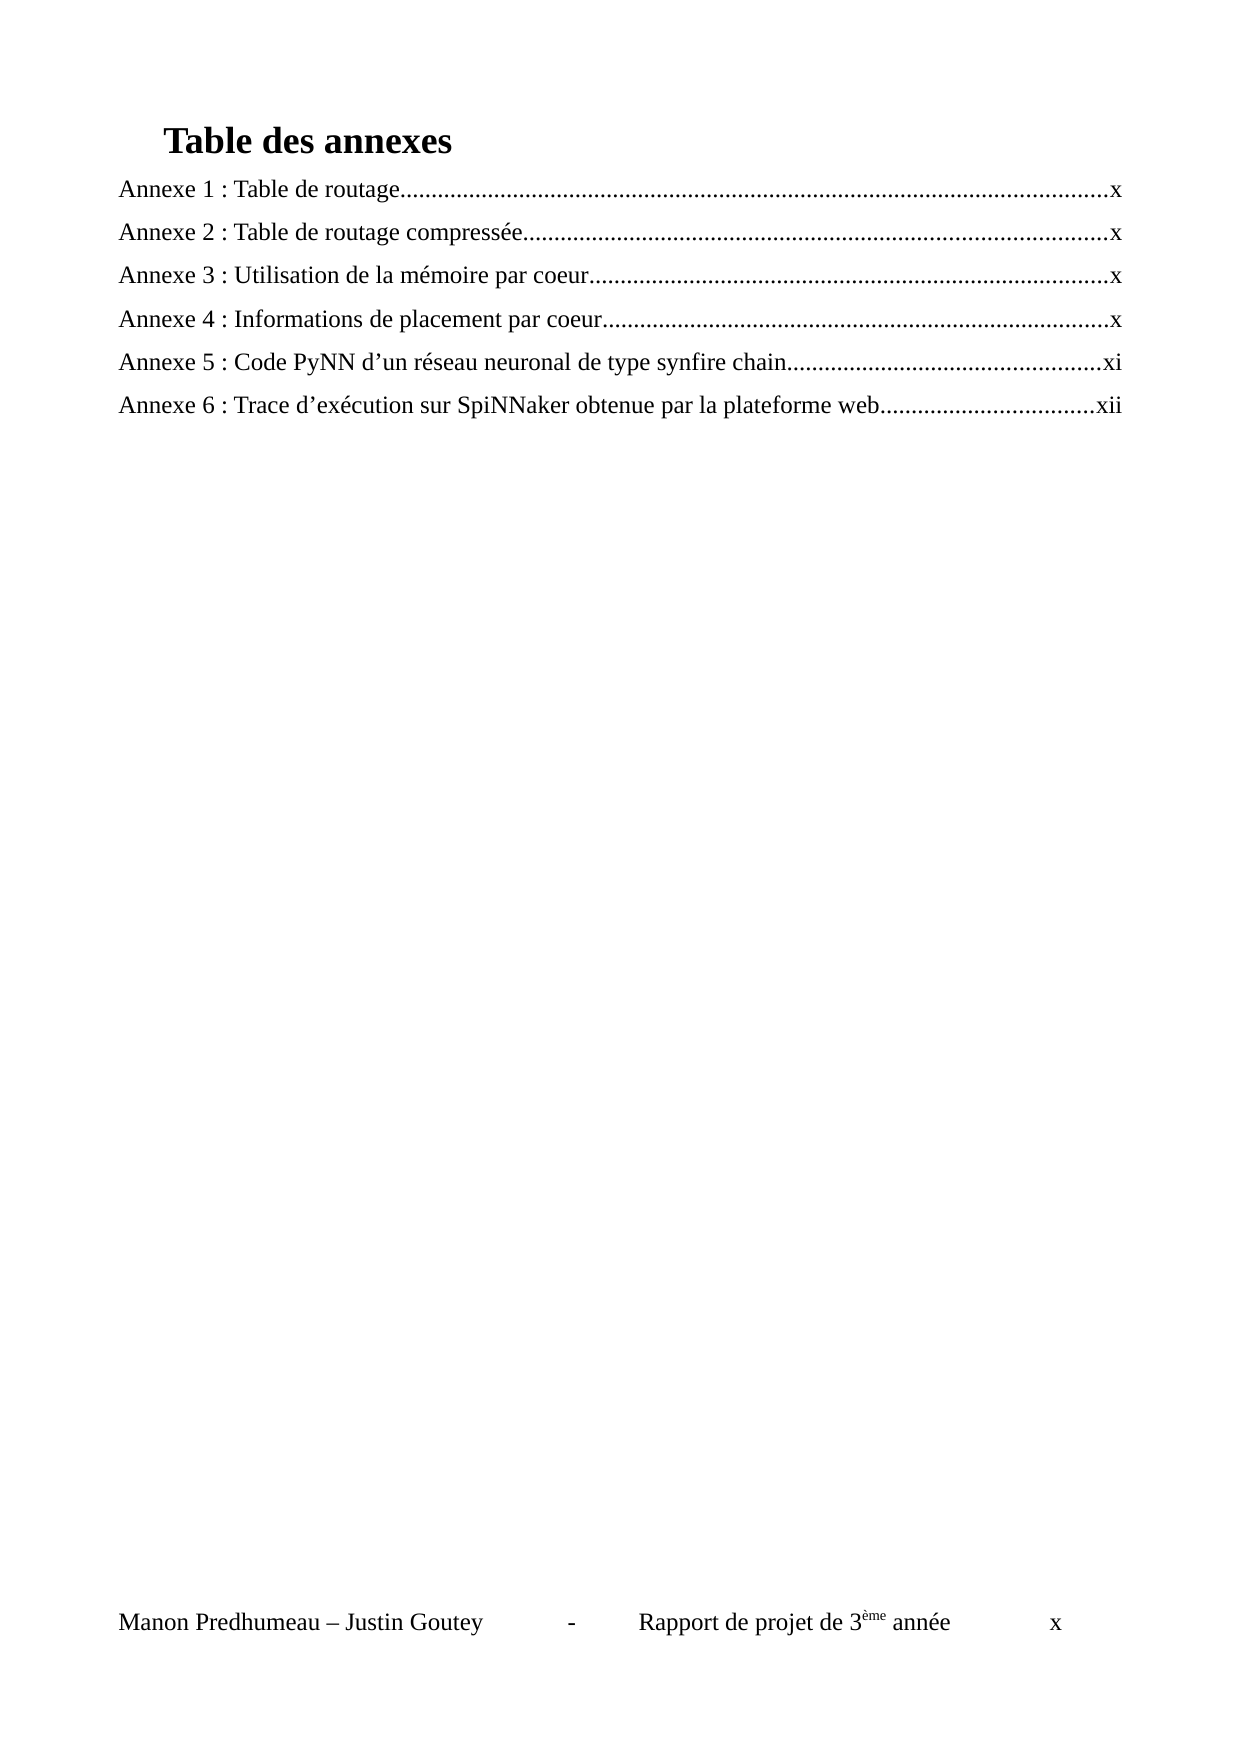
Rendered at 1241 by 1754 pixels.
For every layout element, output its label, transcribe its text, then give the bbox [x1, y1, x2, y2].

text Annexe 3 : Utilisation de la mémoire par coeur x [118, 261, 1122, 289]
text Annexe 1 : Table de routage x [118, 174, 1122, 203]
text Annexe 5 : Code PyNN d’un réseau neuronal de type synfire chain xi [118, 347, 1122, 376]
text Annexe 2 : Table de routage compressée x [118, 217, 1122, 246]
text Annexe 4 : Informations de placement par coeur x [118, 304, 1122, 332]
text Annexe 6 : Trace d’exécution sur SpiNNaker obtenue par la plateforme web xii [118, 390, 1122, 419]
subtitle Table des annexes [118, 118, 1122, 162]
